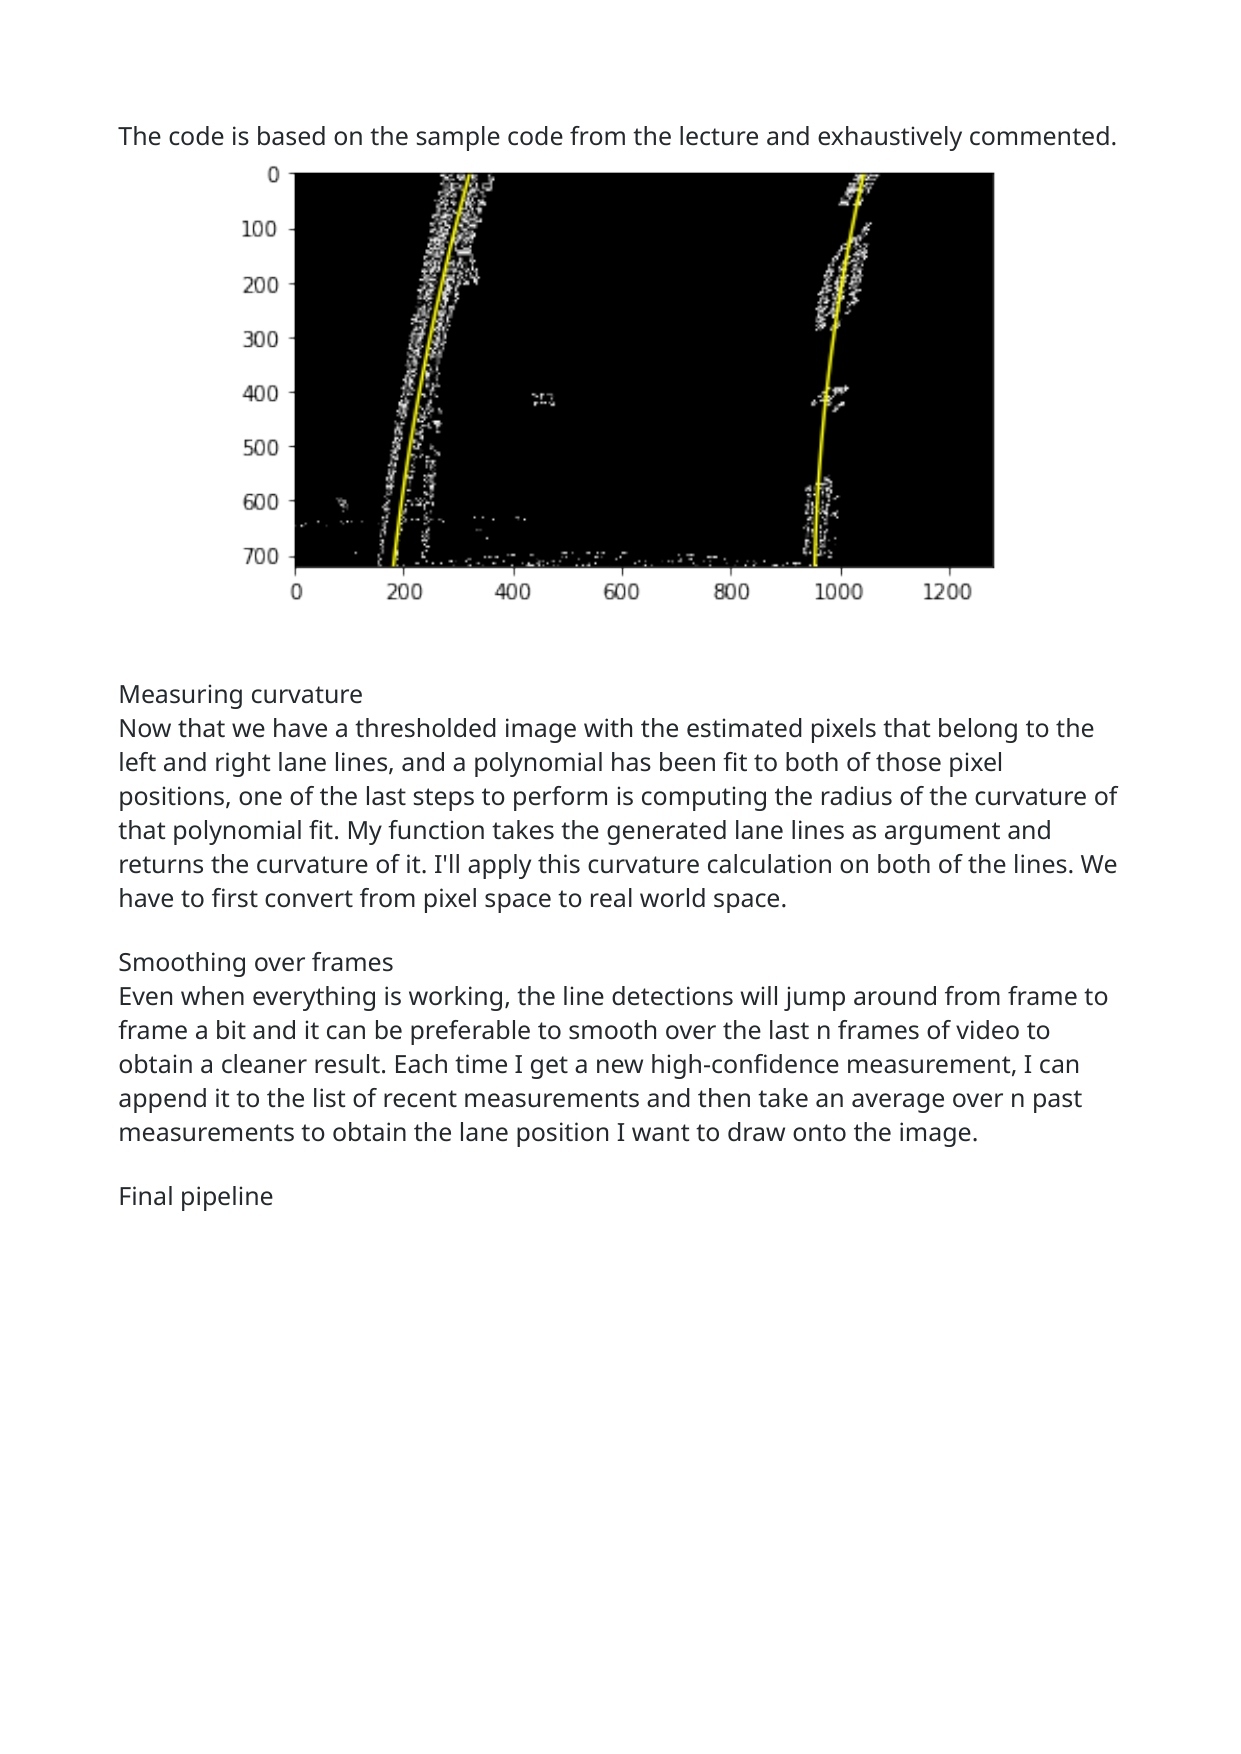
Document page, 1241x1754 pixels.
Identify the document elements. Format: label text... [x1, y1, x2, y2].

text Smoothing over frames [118, 945, 1122, 979]
text Measuring curvature [118, 676, 1122, 711]
text Even when everything is working, the line detections will jump around from frame to frame a bit and it can be preferable to smooth over the last n frames of video to obtain a cleaner result. Each time I get a new high-confidence measurement, I can append it to the list of recent measurements and then take an average over n past measurements to obtain the lane position I want to draw onto the image. [118, 979, 1122, 1149]
text Final pipeline [118, 1179, 1122, 1213]
text The code is based on the sample code from the lecture and exhaustively commented. [118, 118, 1122, 152]
picture [226, 152, 1014, 617]
text Now that we have a thresholded image with the estimated pixels that belong to the left and right lane lines, and a polynomial has been fit to both of those pixel positions, one of the last steps to perform is computing the radius of the curvature of that polynomial fit. My function takes the generated lane lines as argument and returns the curvature of it. I'll apply this curvature calculation on both of the lines. We have to first convert from pixel space to real world space. [118, 711, 1122, 915]
